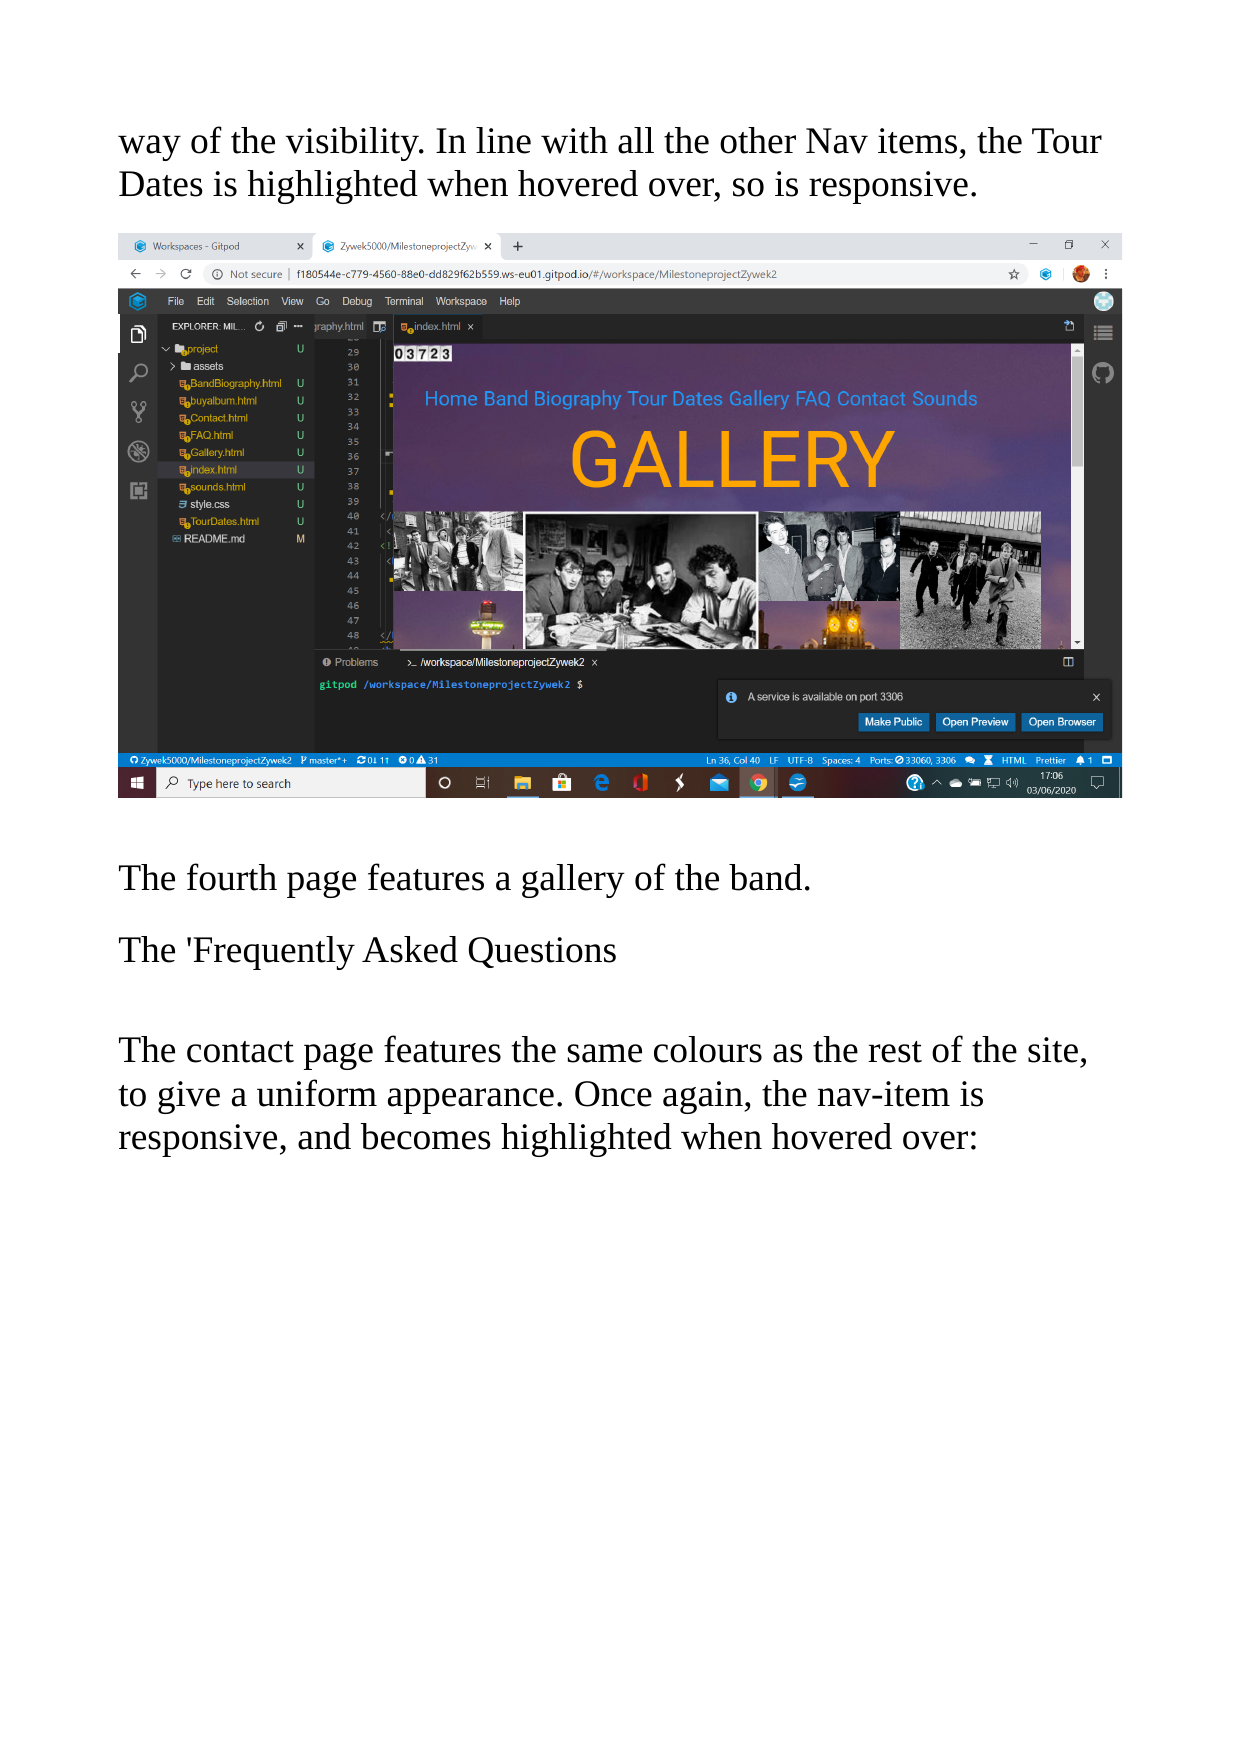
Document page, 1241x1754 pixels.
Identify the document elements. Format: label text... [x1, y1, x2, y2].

text way of the visibility. In line with all the other Nav items, the Tour Dates is highlighted when hovered over, so is responsive. [118, 118, 1122, 204]
text The 'Frequently Asked Questions [118, 927, 1122, 970]
picture [118, 233, 1123, 798]
text The fourth page features a gallery of the band. [118, 855, 1122, 898]
text The contact page features the same colours as the rest of the site, to give a uniform appearance. Once again, the nav-item is responsive, and becomes highlighted when hovered over: [118, 1028, 1122, 1157]
